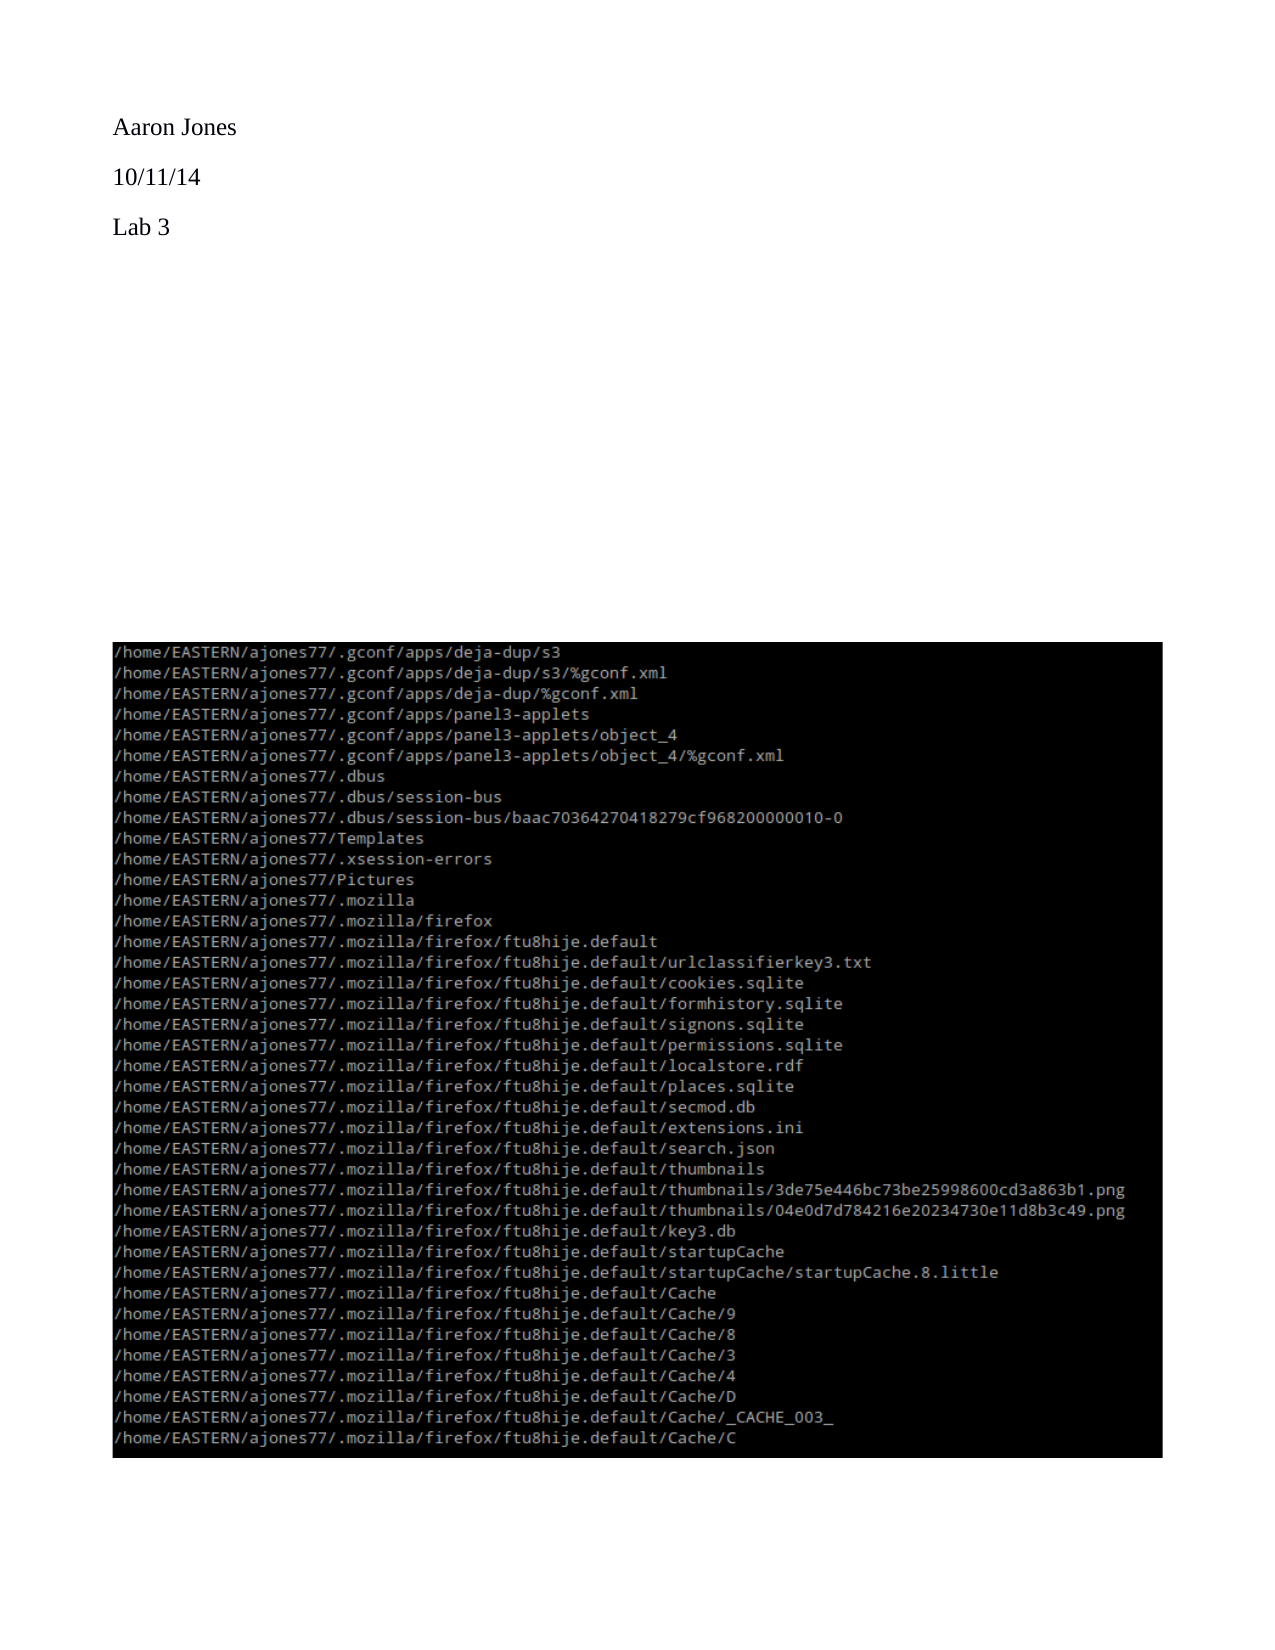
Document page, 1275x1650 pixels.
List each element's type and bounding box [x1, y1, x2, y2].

picture [112, 642, 1163, 1458]
